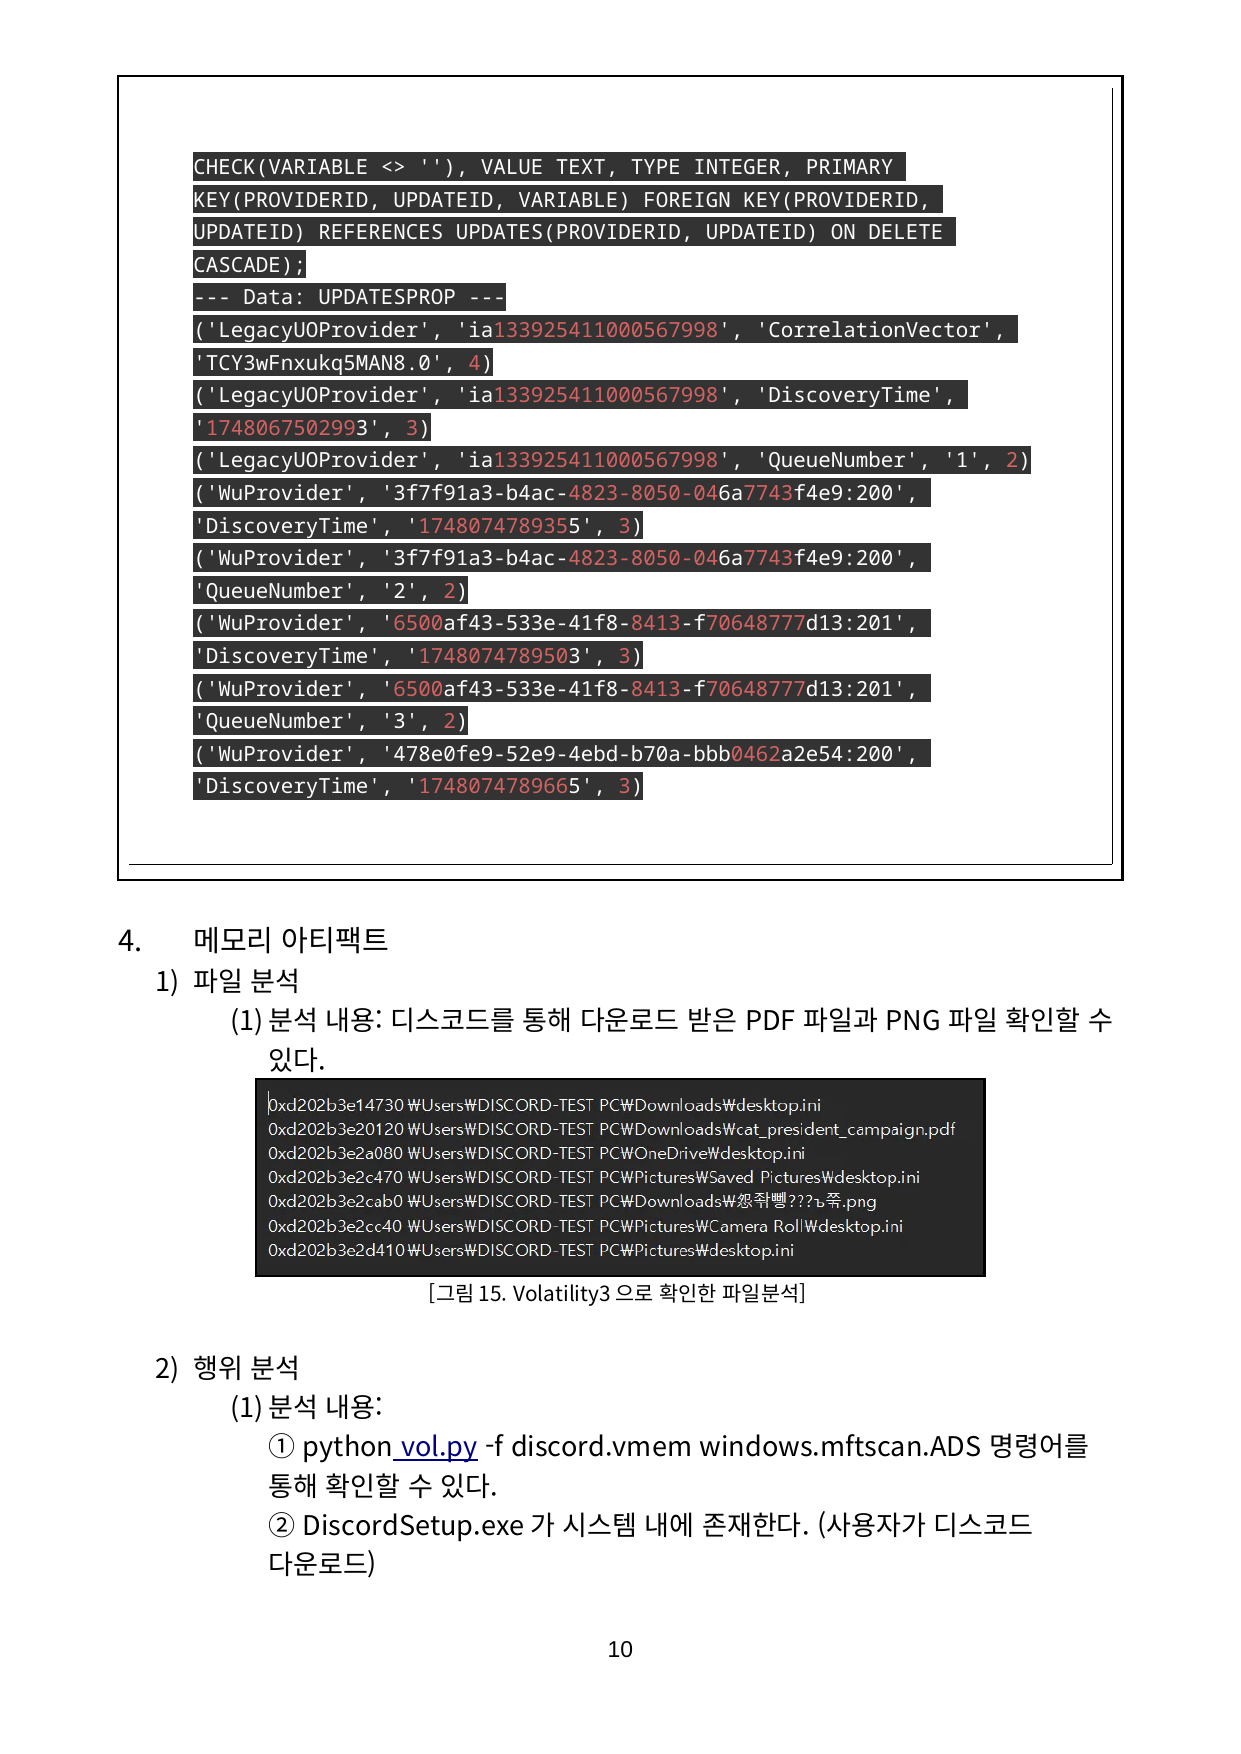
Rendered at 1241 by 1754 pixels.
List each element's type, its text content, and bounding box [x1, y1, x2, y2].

list 분석 내용: [231, 1386, 1122, 1425]
text ② DiscordSetup.exe가 시스템 내에 존재한다. (사용자가 디스코드 다운로드) [268, 1504, 1122, 1582]
table_header CHECK(VARIABLE <> ''), VALUE TEXT, TYPE INTEGER, PRIMARY KEY(PROVIDERID, UPDATEID, VARIABLE) FOREIGN KEY(PROVIDERID, UPDATEID) REFERENCES UPDATES(PROVIDERID, UPDATEID) ON DELETE CASCADE); --- Data: UPDATESPROP --- ('LegacyUOProvider', 'ia133925411000567998', 'CorrelationVector', 'TCY3wFnxukq5MAN8.0', 4) ('LegacyUOProvider', 'ia133925411000567998', 'DiscoveryTime', '1748067502993', 3) ('LegacyUOProvider', 'ia133925411000567998', 'QueueNumber', '1', 2) ('WuProvider', '3f7f91a3-b4ac-4823-8050-046a7743f4e9:200', 'DiscoveryTime', '1748074789355', 3) ('WuProvider', '3f7f91a3-b4ac-4823-8050-046a7743f4e9:200', 'QueueNumber', '2', 2) ('WuProvider', '6500af43-533e-41f8-8413-f70648777d13:201', 'DiscoveryTime', '1748074789503', 3) ('WuProvider', '6500af43-533e-41f8-8413-f70648777d13:201', 'QueueNumber', '3', 2) ('WuProvider', '478e0fe9-52e9-4ebd-b70a-bbb0462a2e54:200', 'DiscoveryTime', '1748074789665', 3) [119, 77, 1121, 879]
list 행위 분석 [156, 1347, 1122, 1386]
list 파일 분석 [156, 960, 1122, 999]
text [그림15. Volatility3으로 확인한 파일분석] [118, 1277, 1117, 1308]
list 메모리 아티팩트 [118, 918, 1117, 960]
text ① python vol.py -f discord.vmem windows.mftscan.ADS 명령어를 통해 확인할 수 있다. [268, 1425, 1122, 1504]
list 분석 내용: 디스코드를 통해 다운로드 받은 PDF 파일과 PNG 파일 확인할 수 있다. [231, 999, 1122, 1078]
